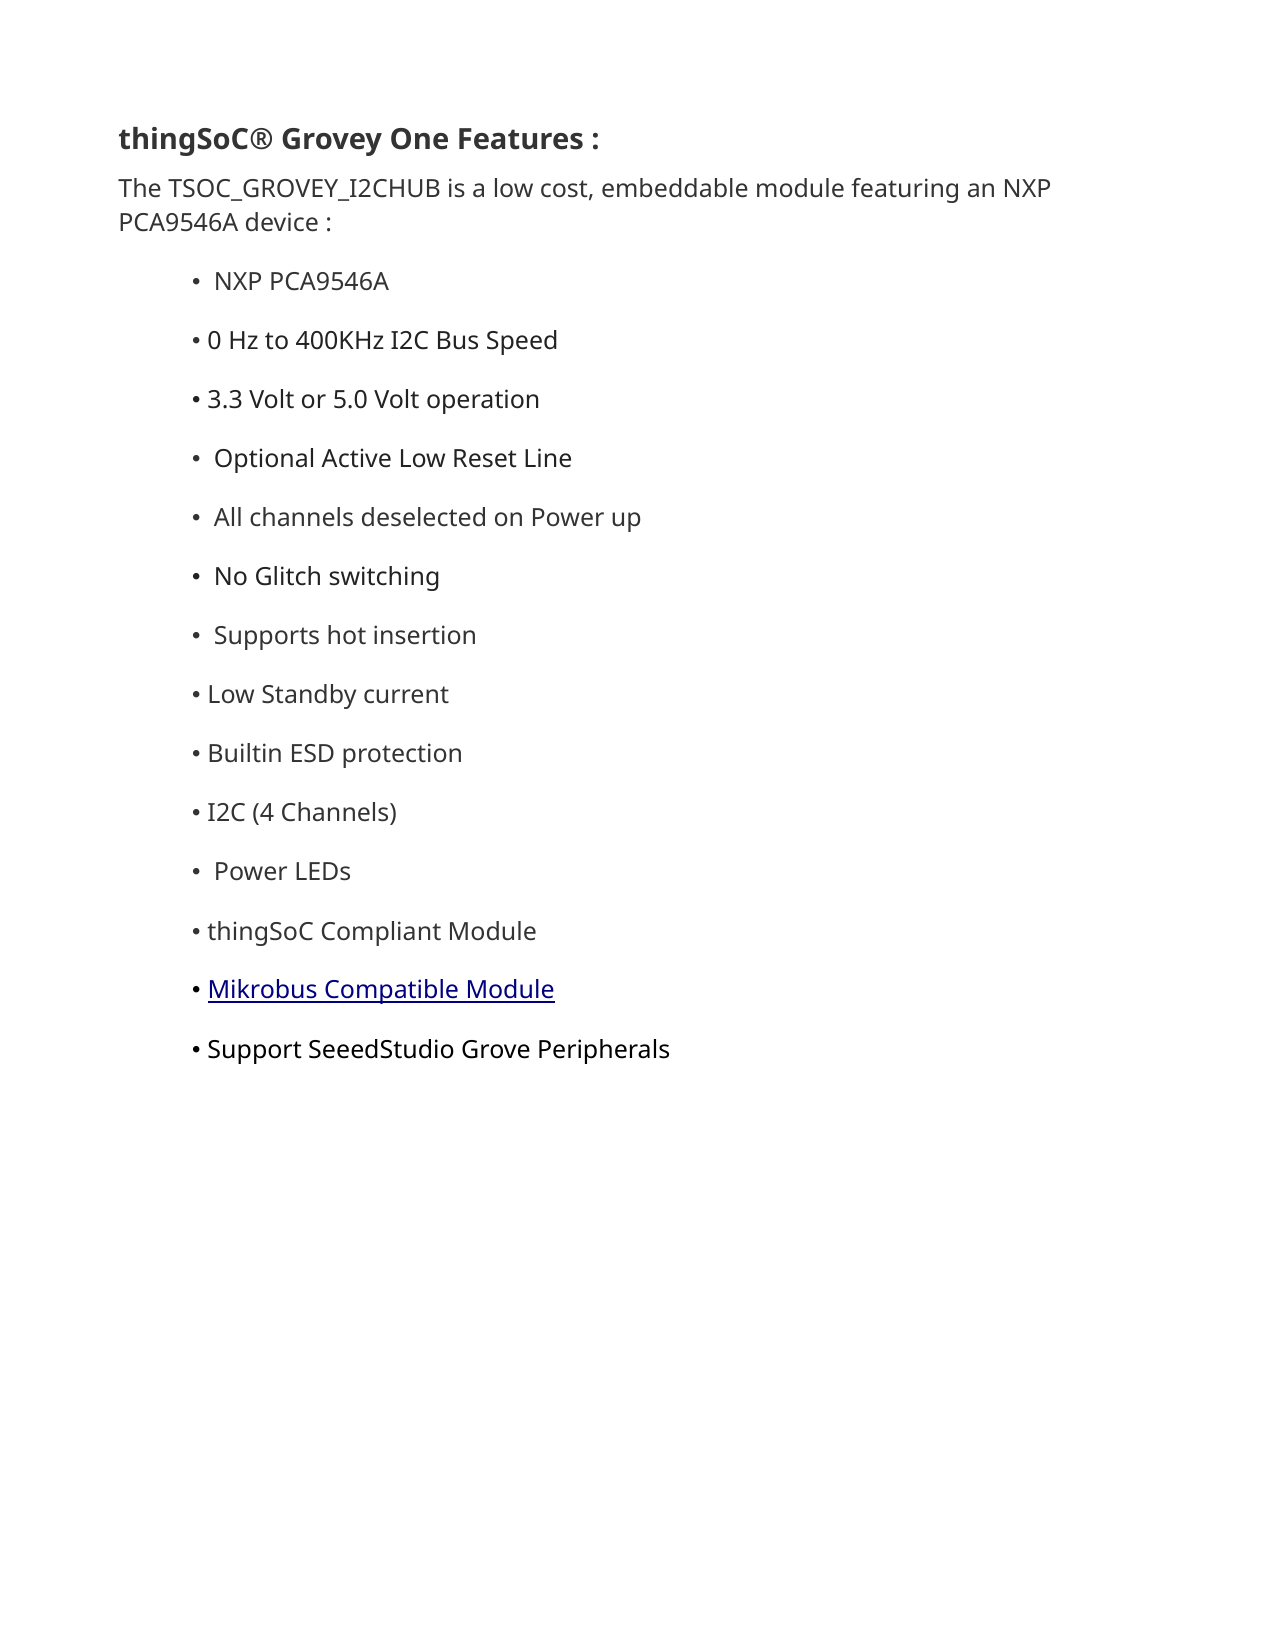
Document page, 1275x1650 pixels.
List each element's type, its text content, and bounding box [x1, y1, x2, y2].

list Optional Active Low Reset Line [118, 441, 1157, 475]
list No Glitch switching [118, 559, 1157, 593]
list Low Standby current [118, 677, 1157, 711]
text thingSoC® Grovey One Features : [118, 118, 1157, 158]
list thingSoC Compliant Module [118, 913, 1157, 947]
list 0 Hz to 400KHz I2C Bus Speed [118, 322, 1157, 357]
list 3.3 Volt or 5.0 Volt operation [118, 382, 1157, 416]
list Supports hot insertion [118, 618, 1157, 652]
list NXP PCA9546A [118, 263, 1157, 297]
list Builtin ESD protection [118, 736, 1157, 770]
list Support SeeedStudio Grove Peripherals [118, 1031, 1157, 1065]
text The TSOC_GROVEY_I2CHUB is a low cost, embeddable module featuring an NXP PCA9546A device : [118, 170, 1157, 238]
list I2C (4 Channels) [118, 795, 1157, 829]
list Mikrobus Compatible Module [118, 972, 1157, 1006]
list All channels deselected on Power up [118, 500, 1157, 534]
list Power LEDs [118, 854, 1157, 888]
